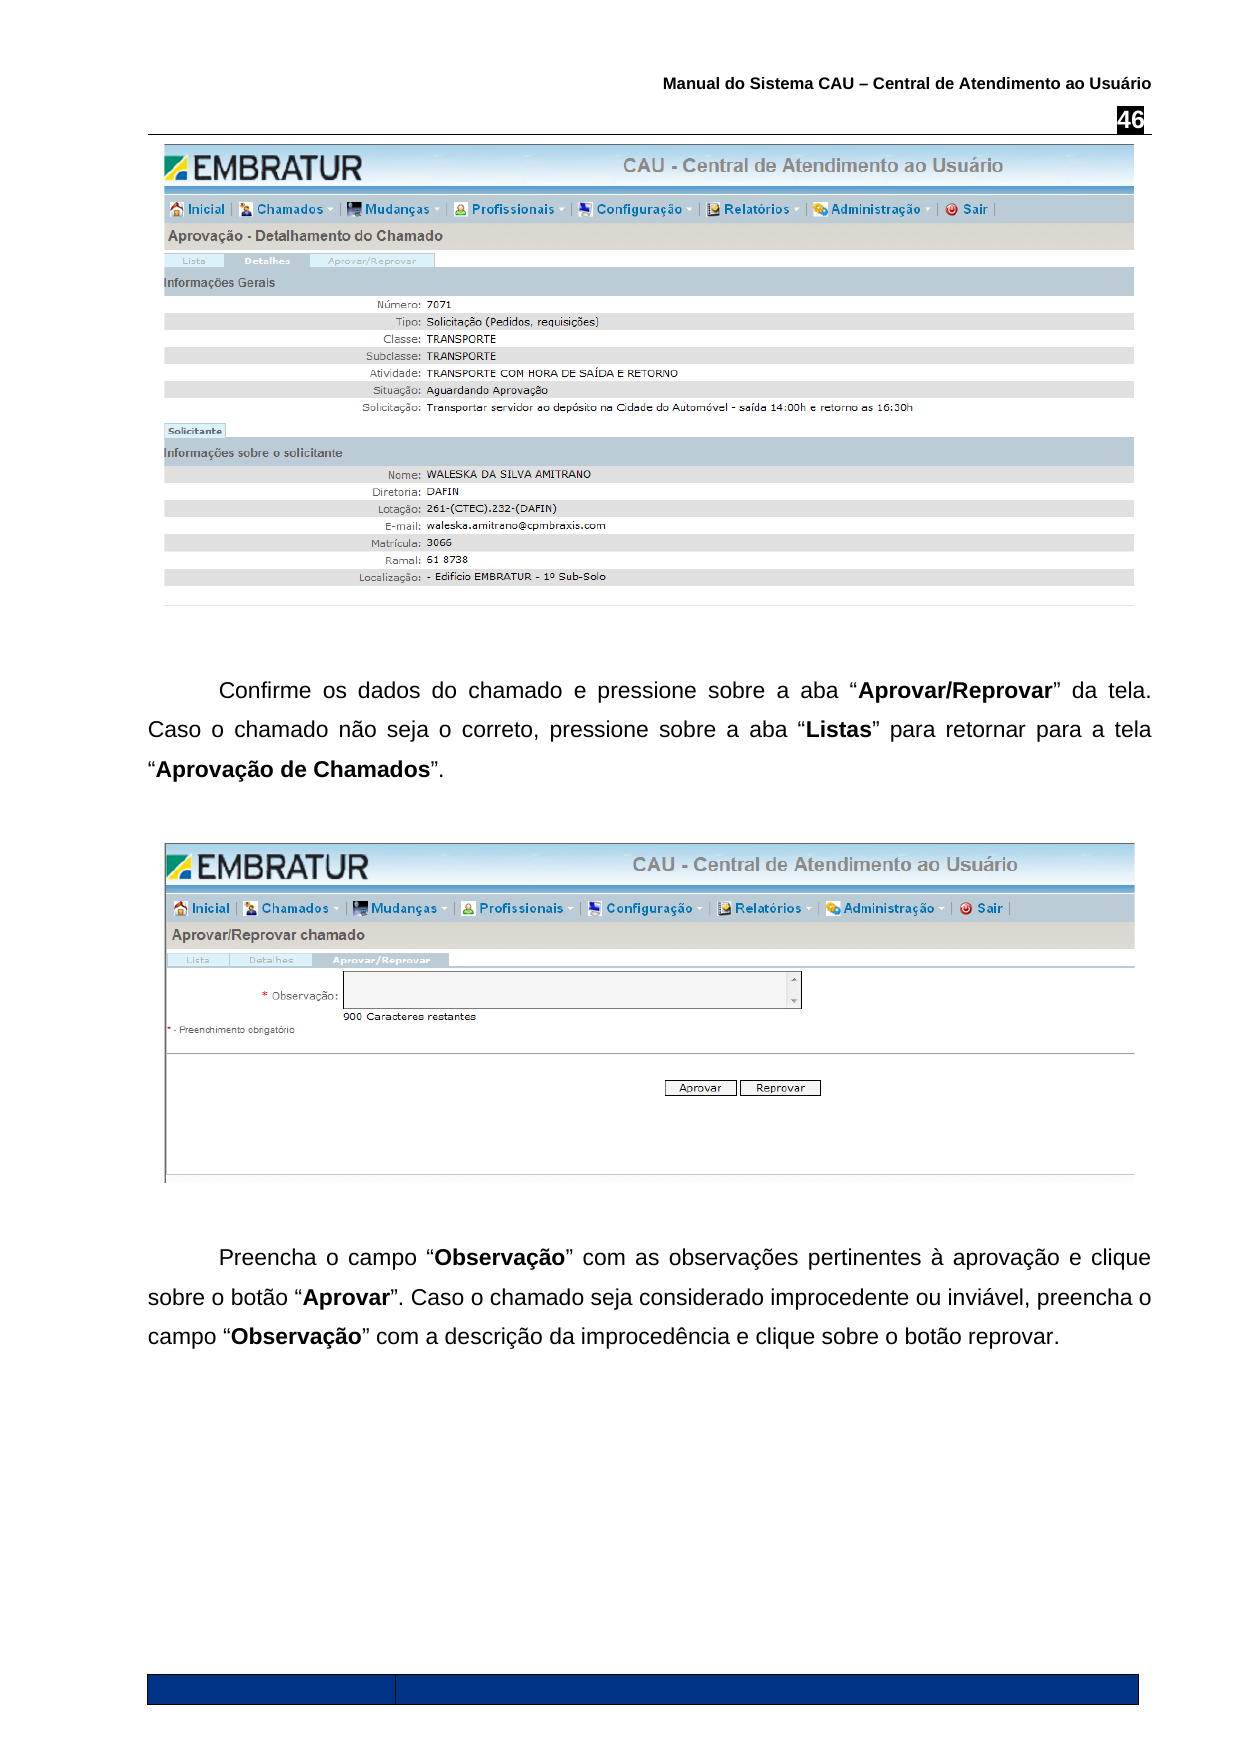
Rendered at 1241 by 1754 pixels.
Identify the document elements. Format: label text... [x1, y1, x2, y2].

text Preencha o campo “Observação” com as observações pertinentes à aprovação e clique sobre o botão “Aprovar”. Caso o chamado seja considerado improcedente ou inviável, preencha o campo “Observação” com a descrição da improcedência e clique sobre o botão reprovar. [148, 1244, 1152, 1349]
text Confirme os dados do chamado e pressione sobre a aba “Aprovar/Reprovar” da tela. Caso o chamado não seja o correto, pressione sobre a aba “Listas” para retornar para a tela “Aprovação de Chamados”. [148, 677, 1152, 782]
picture [164, 843, 1135, 1183]
picture [164, 144, 1134, 615]
